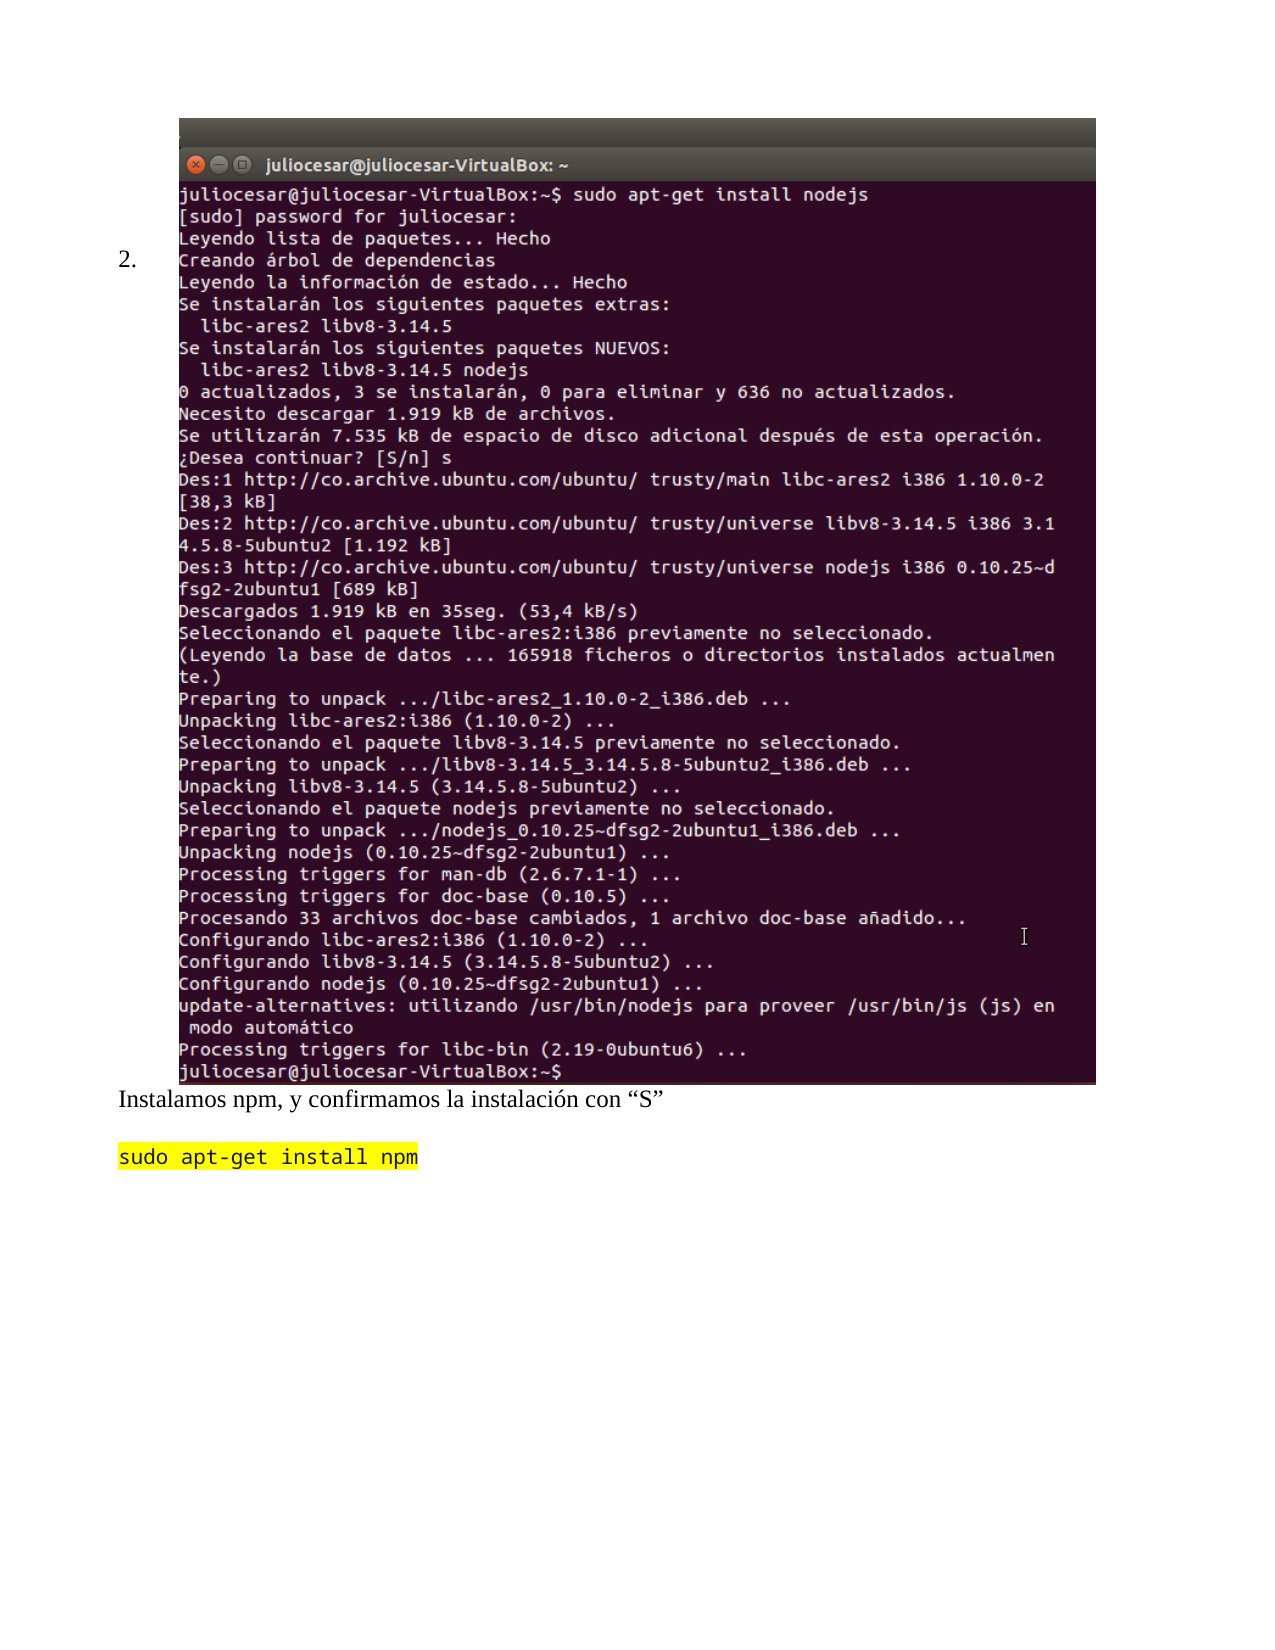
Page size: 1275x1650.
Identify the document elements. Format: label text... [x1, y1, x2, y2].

text sudo apt-get install npm [118, 1142, 1157, 1170]
list Instalamos npm, y confirmamos la instalación con “S” [118, 244, 1157, 1113]
